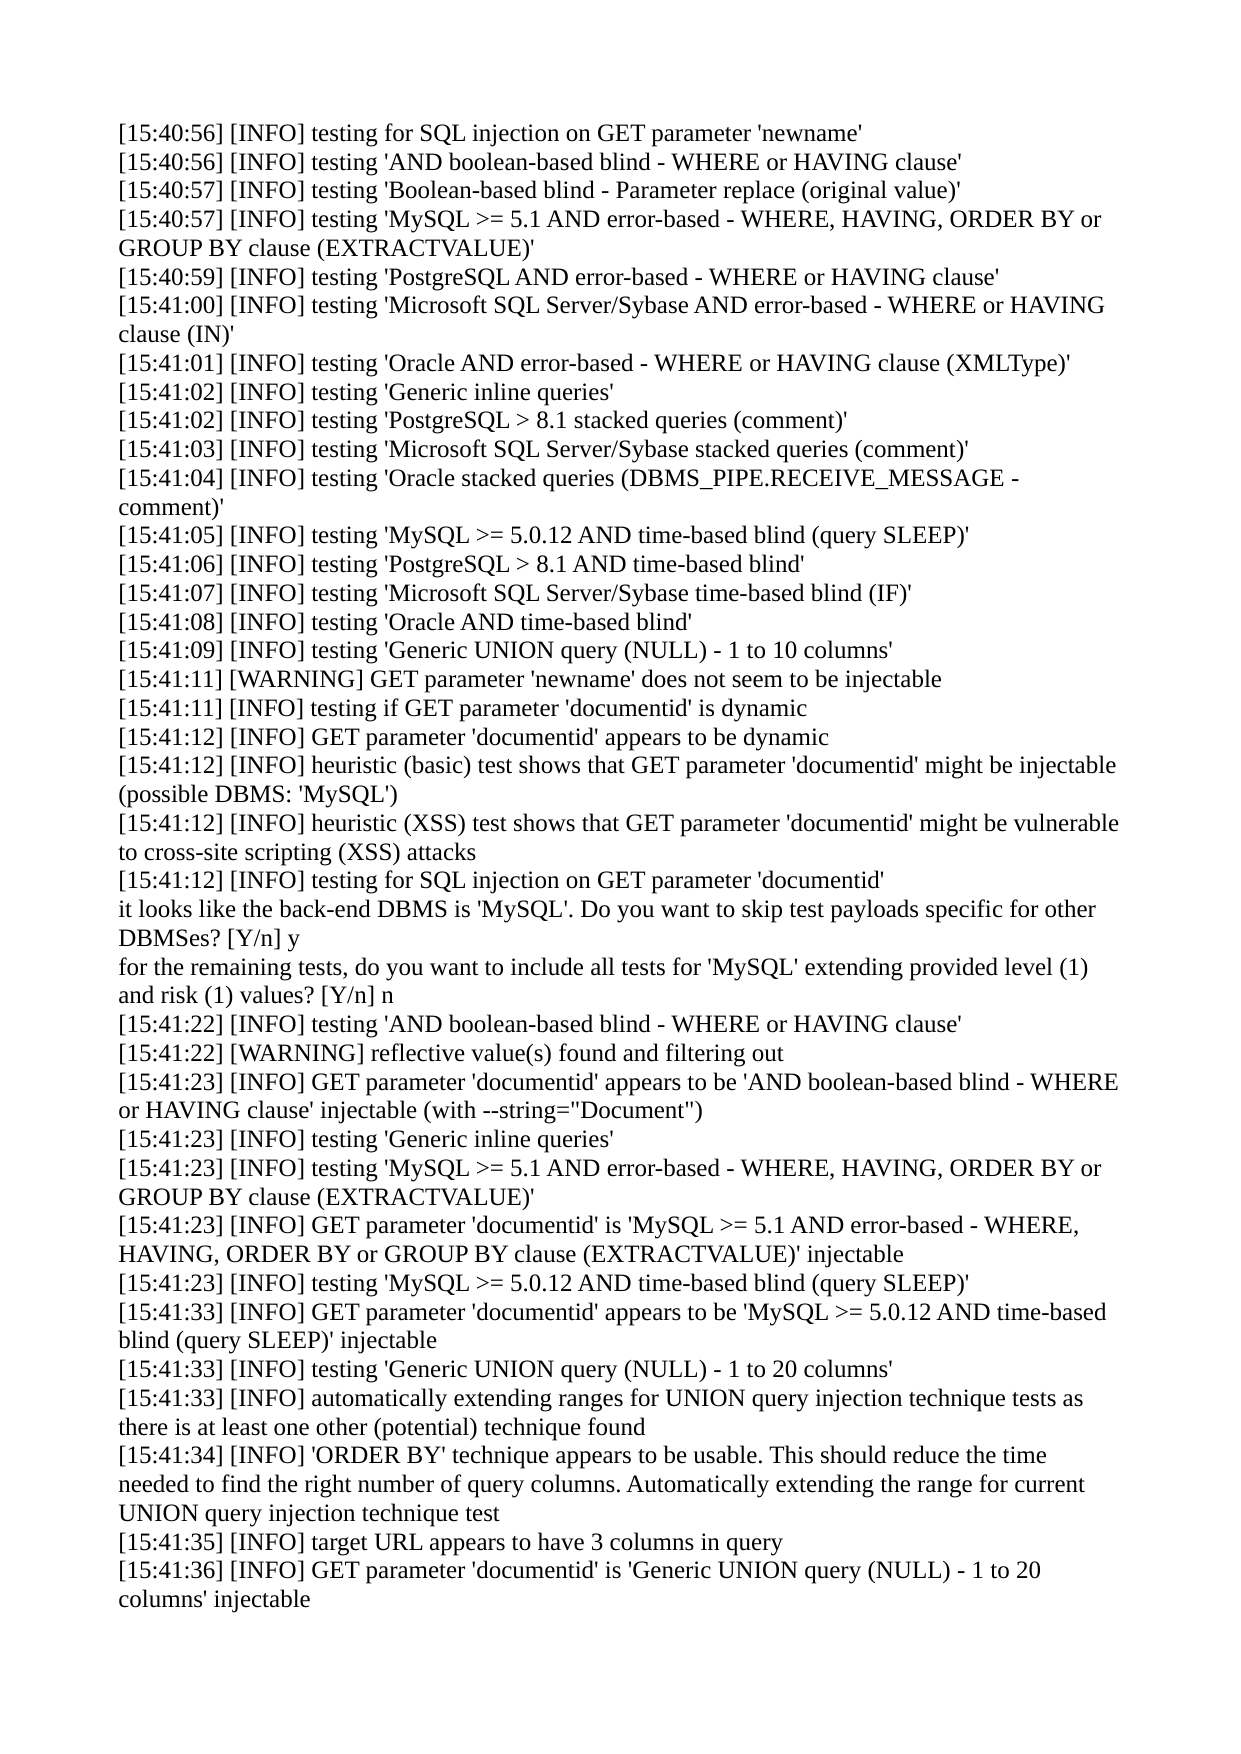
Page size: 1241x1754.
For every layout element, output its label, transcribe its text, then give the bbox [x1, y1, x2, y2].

text [15:41:09] [INFO] testing 'Generic UNION query (NULL) - 1 to 10 columns' [118, 636, 1122, 664]
text [15:40:59] [INFO] testing 'PostgreSQL AND error-based - WHERE or HAVING clause' [118, 262, 1122, 291]
text [15:40:57] [INFO] testing 'MySQL >= 5.1 AND error-based - WHERE, HAVING, ORDER BY or GROUP BY clause (EXTRACTVALUE)' [118, 204, 1122, 262]
text [15:41:12] [INFO] heuristic (XSS) test shows that GET parameter 'documentid' might be vulnerable to cross-site scripting (XSS) attacks [118, 808, 1122, 866]
text [15:41:22] [WARNING] reflective value(s) found and filtering out [118, 1038, 1122, 1067]
text [15:41:33] [INFO] GET parameter 'documentid' appears to be 'MySQL >= 5.0.12 AND time-based blind (query SLEEP)' injectable [118, 1297, 1122, 1354]
text [15:41:02] [INFO] testing 'PostgreSQL > 8.1 stacked queries (comment)' [118, 406, 1122, 434]
text [15:41:12] [INFO] heuristic (basic) test shows that GET parameter 'documentid' might be injectable (possible DBMS: 'MySQL') [118, 751, 1122, 808]
text [15:41:03] [INFO] testing 'Microsoft SQL Server/Sybase stacked queries (comment)' [118, 434, 1122, 463]
text it looks like the back-end DBMS is 'MySQL'. Do you want to skip test payloads specific for other DBMSes? [Y/n] y [118, 894, 1122, 952]
text [15:41:35] [INFO] target URL appears to have 3 columns in query [118, 1527, 1122, 1556]
text [15:41:08] [INFO] testing 'Oracle AND time-based blind' [118, 607, 1122, 636]
text [15:41:34] [INFO] 'ORDER BY' technique appears to be usable. This should reduce the time needed to find the right number of query columns. Automatically extending the range for current UNION query injection technique test [118, 1441, 1122, 1527]
text for the remaining tests, do you want to include all tests for 'MySQL' extending provided level (1) and risk (1) values? [Y/n] n [118, 952, 1122, 1009]
text [15:41:01] [INFO] testing 'Oracle AND error-based - WHERE or HAVING clause (XMLType)' [118, 348, 1122, 377]
text [15:41:12] [INFO] GET parameter 'documentid' appears to be dynamic [118, 722, 1122, 751]
text [15:40:56] [INFO] testing for SQL injection on GET parameter 'newname' [118, 118, 1122, 147]
text [15:41:22] [INFO] testing 'AND boolean-based blind - WHERE or HAVING clause' [118, 1009, 1122, 1038]
text [15:41:23] [INFO] GET parameter 'documentid' appears to be 'AND boolean-based blind - WHERE or HAVING clause' injectable (with --string="Document") [118, 1067, 1122, 1124]
text [15:41:23] [INFO] testing 'MySQL >= 5.0.12 AND time-based blind (query SLEEP)' [118, 1268, 1122, 1297]
text [15:41:23] [INFO] testing 'MySQL >= 5.1 AND error-based - WHERE, HAVING, ORDER BY or GROUP BY clause (EXTRACTVALUE)' [118, 1153, 1122, 1211]
text [15:41:33] [INFO] automatically extending ranges for UNION query injection technique tests as there is at least one other (potential) technique found [118, 1383, 1122, 1441]
text [15:41:04] [INFO] testing 'Oracle stacked queries (DBMS_PIPE.RECEIVE_MESSAGE - comment)' [118, 463, 1122, 521]
text [15:41:06] [INFO] testing 'PostgreSQL > 8.1 AND time-based blind' [118, 549, 1122, 578]
text [15:41:33] [INFO] testing 'Generic UNION query (NULL) - 1 to 20 columns' [118, 1354, 1122, 1383]
text [15:40:56] [INFO] testing 'AND boolean-based blind - WHERE or HAVING clause' [118, 147, 1122, 176]
text [15:41:05] [INFO] testing 'MySQL >= 5.0.12 AND time-based blind (query SLEEP)' [118, 521, 1122, 549]
text [15:41:02] [INFO] testing 'Generic inline queries' [118, 377, 1122, 406]
text [15:41:11] [INFO] testing if GET parameter 'documentid' is dynamic [118, 693, 1122, 722]
text [15:41:36] [INFO] GET parameter 'documentid' is 'Generic UNION query (NULL) - 1 to 20 columns' injectable [118, 1556, 1122, 1613]
text [15:41:00] [INFO] testing 'Microsoft SQL Server/Sybase AND error-based - WHERE or HAVING clause (IN)' [118, 291, 1122, 348]
text [15:41:12] [INFO] testing for SQL injection on GET parameter 'documentid' [118, 866, 1122, 894]
text [15:40:57] [INFO] testing 'Boolean-based blind - Parameter replace (original value)' [118, 176, 1122, 204]
text [15:41:11] [WARNING] GET parameter 'newname' does not seem to be injectable [118, 664, 1122, 693]
text [15:41:07] [INFO] testing 'Microsoft SQL Server/Sybase time-based blind (IF)' [118, 578, 1122, 607]
text [15:41:23] [INFO] GET parameter 'documentid' is 'MySQL >= 5.1 AND error-based - WHERE, HAVING, ORDER BY or GROUP BY clause (EXTRACTVALUE)' injectable [118, 1211, 1122, 1268]
text [15:41:23] [INFO] testing 'Generic inline queries' [118, 1124, 1122, 1153]
